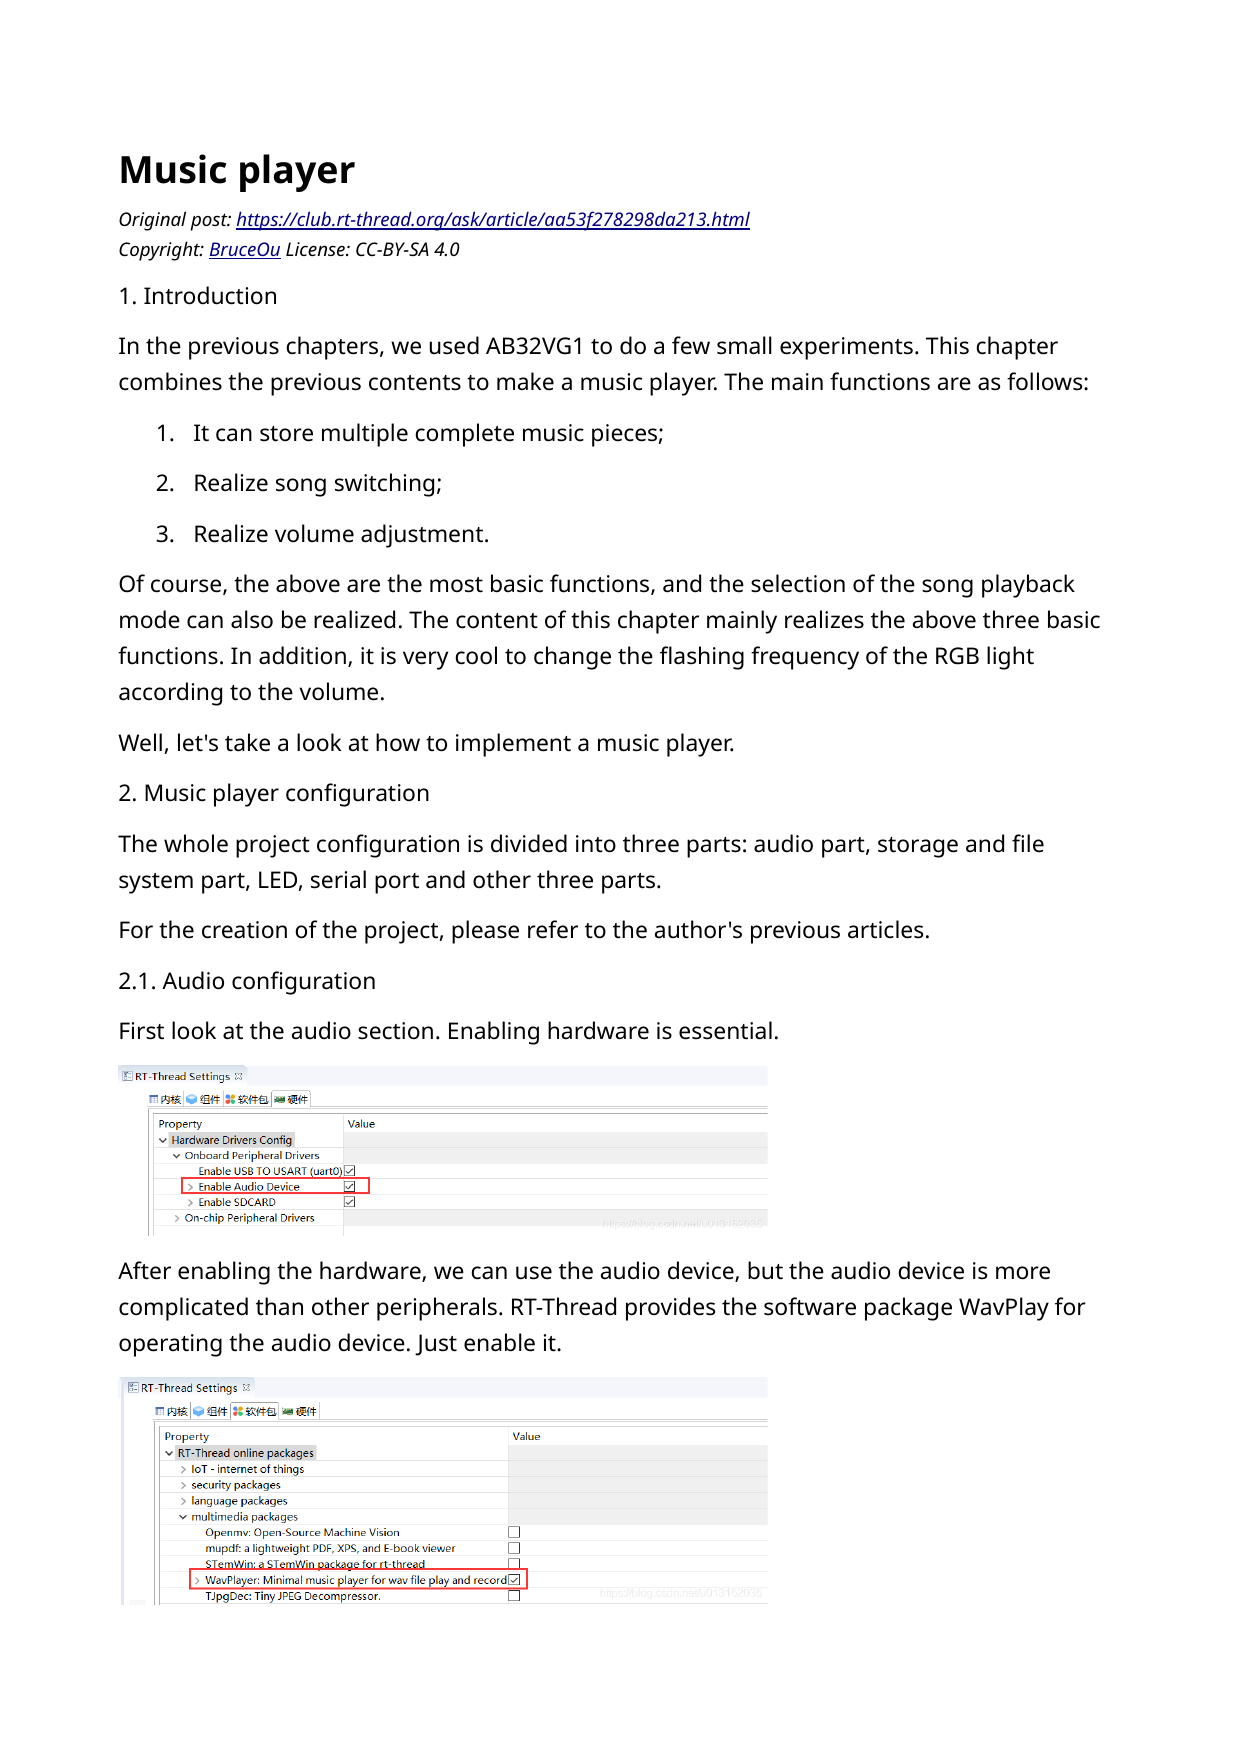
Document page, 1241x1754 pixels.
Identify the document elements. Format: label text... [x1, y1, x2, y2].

text After enabling the hardware, we can use the audio device, but the audio device is more complicated than other peripherals. RT-Thread provides the software package WavPlay for operating the audio device. Just enable it. [118, 1255, 1122, 1358]
list Realize volume adjustment. [156, 518, 1122, 549]
text Original post: https://club.rt-thread.org/ask/article/aa53f278298da213.html [118, 207, 1122, 232]
picture [118, 1065, 768, 1236]
text First look at the audio section. Enabling hardware is essential. [118, 1015, 1122, 1046]
text In the previous chapters, we used AB32VG1 to do a few small experiments. This chapter combines the previous contents to make a music player. The main functions are as follows: [118, 330, 1122, 397]
text Copyright: BruceOu License: CC-BY-SA 4.0 [118, 236, 1122, 261]
text 2. Music player configuration [118, 777, 1122, 808]
text Well, let's take a look at how to implement a music player. [118, 727, 1122, 758]
subtitle Music player [118, 143, 1122, 194]
picture [118, 1377, 768, 1605]
text For the creation of the project, please refer to the author's previous articles. [118, 914, 1122, 945]
text 1. Introduction [118, 280, 1122, 311]
list It can store multiple complete music pieces; [156, 417, 1122, 448]
text Of course, the above are the most basic functions, and the selection of the song playback mode can also be realized. The content of this chapter mainly realizes the above three basic functions. In addition, it is very cool to change the flashing frequency of the RGB light according to the volume. [118, 568, 1122, 707]
text 2.1. Audio configuration [118, 965, 1122, 996]
text The whole project configuration is divided into three parts: audio part, storage and file system part, LED, serial port and other three parts. [118, 828, 1122, 895]
list Realize song switching; [156, 467, 1122, 498]
